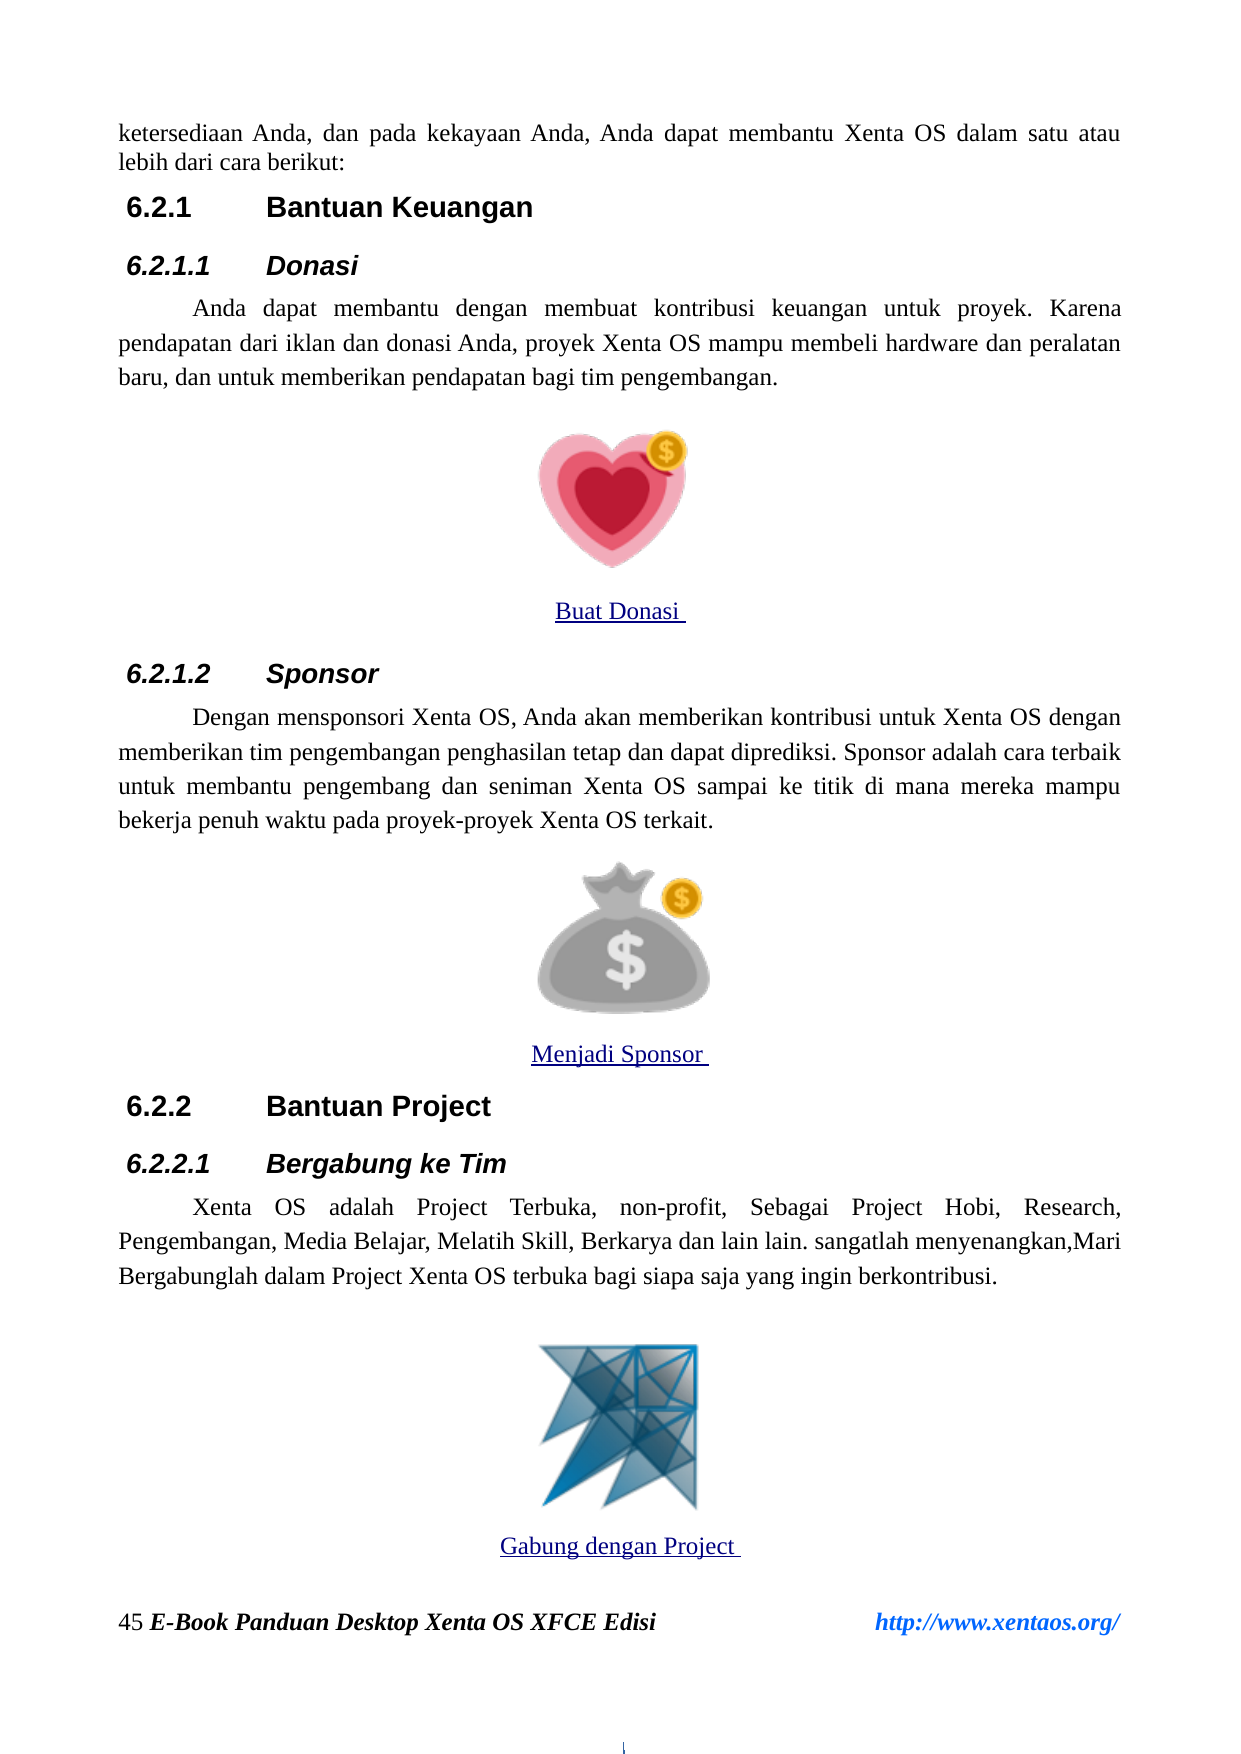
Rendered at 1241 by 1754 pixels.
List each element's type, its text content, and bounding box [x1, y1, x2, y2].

subtitle Bantuan Project [118, 1089, 1122, 1122]
picture [463, 840, 777, 1034]
subtitle Sponsor [118, 658, 1122, 690]
text Dengan mensponsori Xenta OS, Anda akan memberikan kontribusi untuk Xenta OS dengan memberikan tim pengembangan penghasilan tetap dan dapat diprediksi. Sponsor adalah cara terbaik untuk membantu pengembang dan seniman Xenta OS sampai ke titik di mana mereka mampu bekerja penuh waktu pada proyek-proyek Xenta OS terkait. [118, 702, 1122, 834]
text Menjadi Sponsor [118, 1039, 1122, 1068]
subtitle Bantuan Keuangan [118, 190, 1122, 224]
text Anda dapat membantu dengan membuat kontribusi keuangan untuk proyek. Karena pendapatan dari iklan dan donasi Anda, proyek Xenta OS mampu membeli hardware dan peralatan baru, dan untuk memberikan pendapatan bagi tim pengembangan. [118, 293, 1122, 391]
picture [463, 396, 777, 591]
text Buat Donasi [118, 596, 1122, 625]
text Gabung dengan Project [118, 1531, 1122, 1559]
text Xenta OS adalah Project Terbuka, non-profit, Sebagai Project Hobi, Research, Pengembangan, Media Belajar, Melatih Skill, Berkarya dan lain lain. sangatlah menyenangkan,Mari Bergabunglah dalam Project Xenta OS terbuka bagi siapa saja yang ingin berkontribusi. [118, 1192, 1122, 1289]
text ketersediaan Anda, dan pada kekayaan Anda, Anda dapat membantu Xenta OS dalam satu atau lebih dari cara berikut: [118, 118, 1122, 176]
subtitle Bergabung ke Tim [118, 1147, 1122, 1179]
subtitle Donasi [118, 249, 1122, 281]
picture [463, 1329, 777, 1525]
